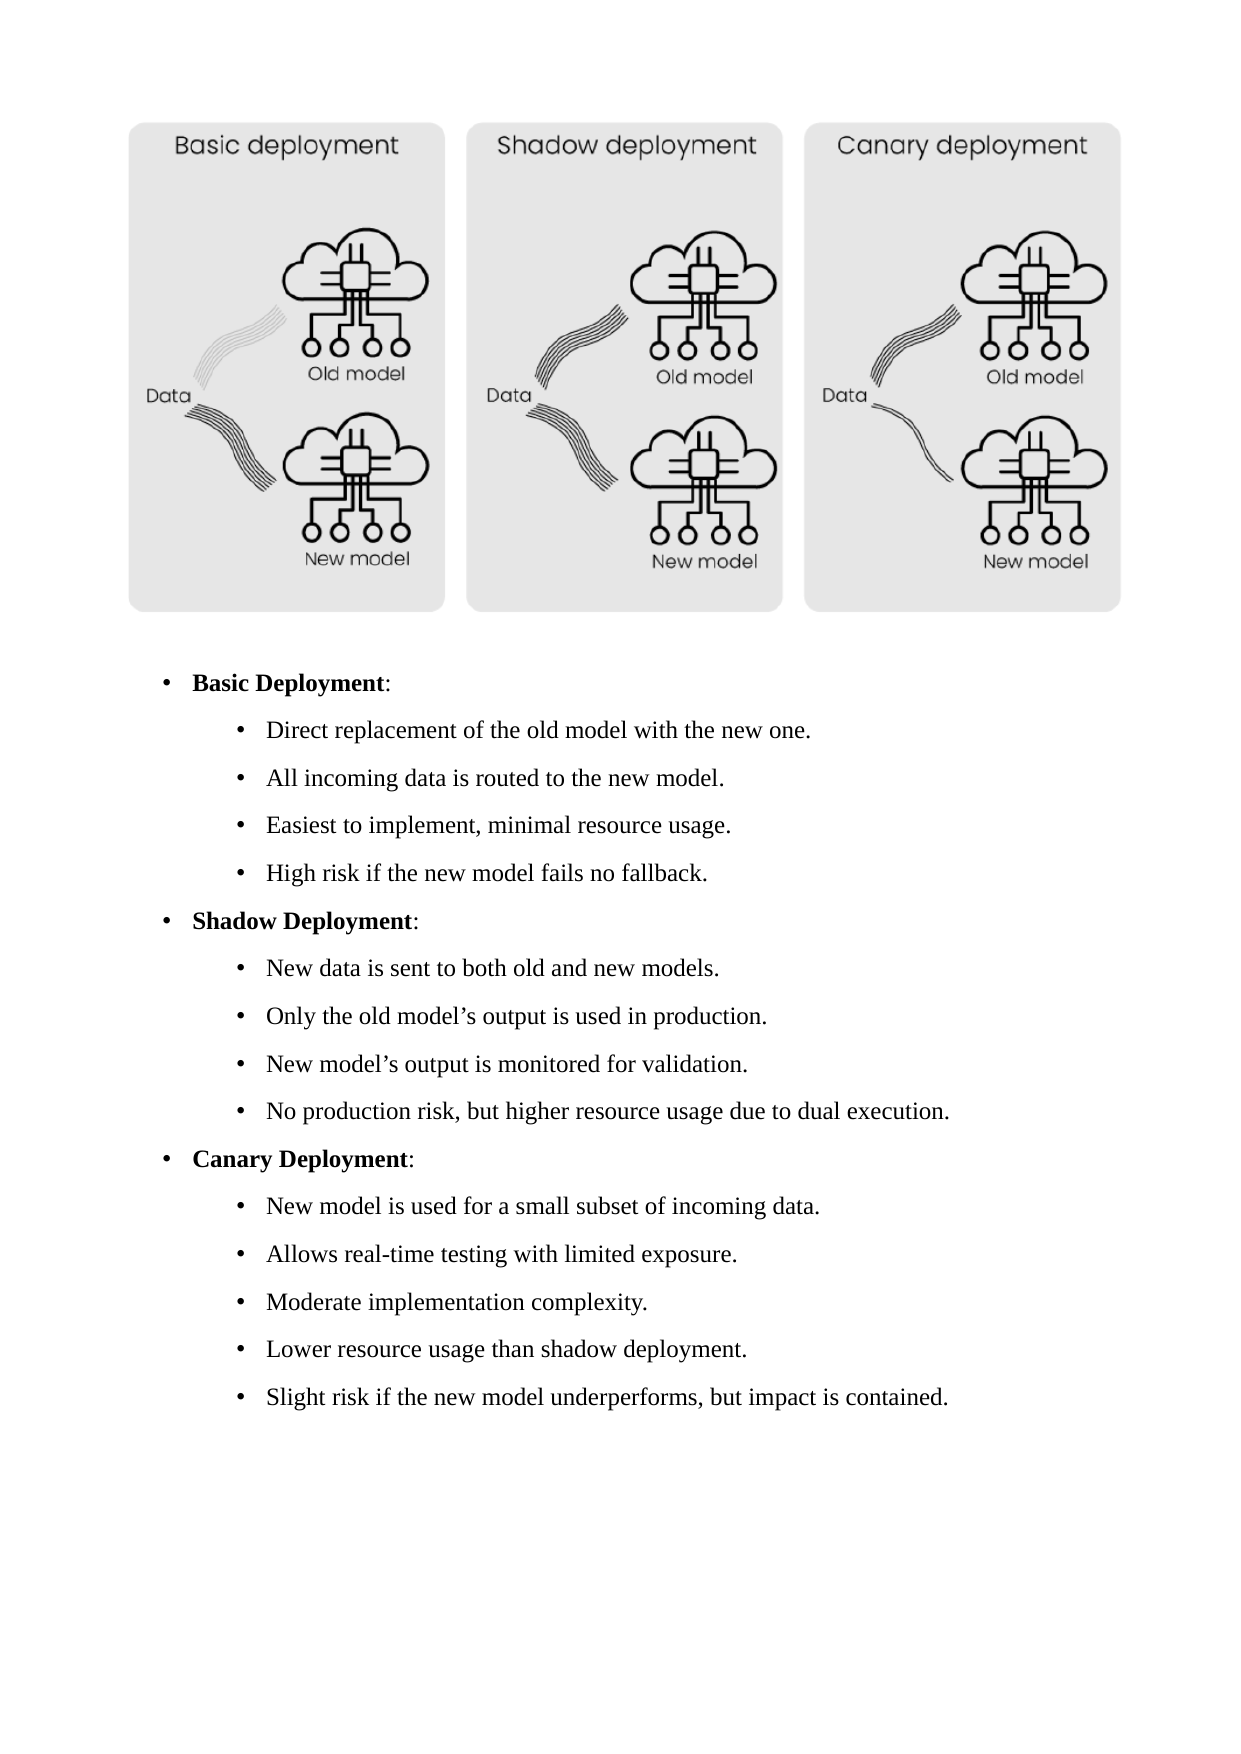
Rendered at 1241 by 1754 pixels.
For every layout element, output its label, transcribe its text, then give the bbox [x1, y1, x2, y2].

list Only the old model’s output is used in production. [236, 1001, 1122, 1030]
list Canary Deployment: [162, 1144, 1122, 1173]
list Allows real-time testing with limited exposure. [236, 1239, 1122, 1268]
list Shadow Deployment: [162, 906, 1122, 934]
list Direct replacement of the old model with the new one. [236, 715, 1122, 744]
list New model is used for a small subset of incoming data. [236, 1191, 1122, 1220]
list New model’s output is monitored for validation. [236, 1049, 1122, 1077]
list All incoming data is routed to the new model. [236, 763, 1122, 792]
list No production risk, but higher resource usage due to dual execution. [236, 1096, 1122, 1125]
list High risk if the new model fails no fallback. [236, 858, 1122, 887]
list Moderate implementation complexity. [236, 1287, 1122, 1315]
list Basic Deployment: [162, 668, 1122, 697]
list Lower resource usage than shadow deployment. [236, 1334, 1122, 1363]
list Slight risk if the new model underperforms, but impact is contained. [236, 1382, 1122, 1411]
list Easiest to implement, minimal resource usage. [236, 811, 1122, 839]
picture [118, 118, 1123, 616]
list New data is sent to both old and new models. [236, 953, 1122, 982]
